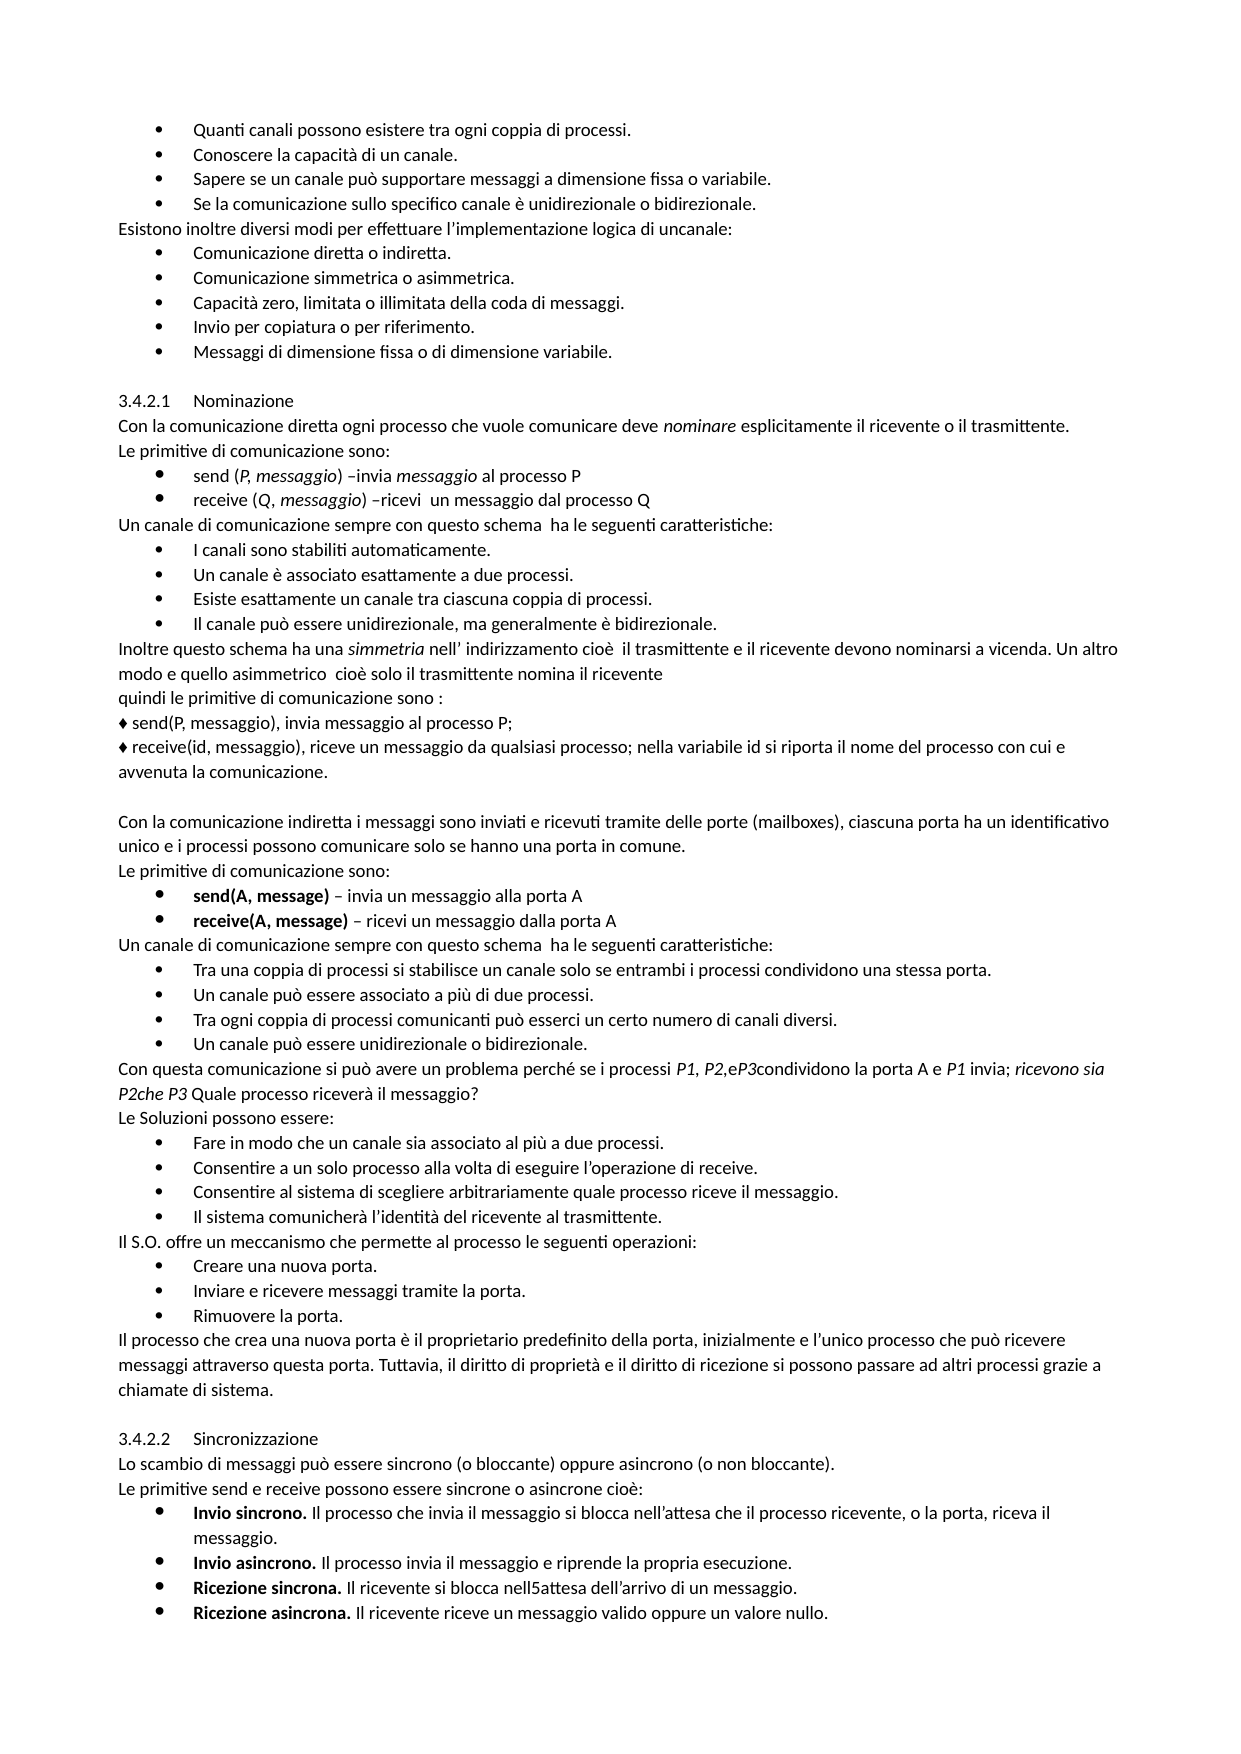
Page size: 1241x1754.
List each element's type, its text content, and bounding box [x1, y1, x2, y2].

list I canali sono stabiliti automaticamente. [156, 538, 1122, 561]
list Nominazione [118, 390, 1122, 413]
text Lo scambio di messaggi può essere sincrono (o bloccante) oppure asincrono (o non bloccante). [118, 1452, 1122, 1475]
list Inviare e ricevere messaggi tramite la porta. [156, 1279, 1122, 1302]
text Con la comunicazione diretta ogni processo che vuole comunicare deve nominare esplicitamente il ricevente o il trasmittente. [118, 414, 1122, 437]
list Messaggi di dimensione fissa o di dimensione variabile. [156, 340, 1122, 363]
list Invio sincrono. Il processo che invia il messaggio si blocca nell’attesa che il processo ricevente, o la porta, riceva il messaggio. [156, 1501, 1122, 1549]
list Comunicazione simmetrica o asimmetrica. [156, 266, 1122, 289]
list Invio per copiatura o per riferimento. [156, 316, 1122, 338]
list Capacità zero, limitata o illimitata della coda di messaggi. [156, 291, 1122, 314]
list Tra ogni coppia di processi comunicanti può esserci un certo numero di canali diversi. [156, 1008, 1122, 1031]
list Un canale può essere unidirezionale o bidirezionale. [156, 1032, 1122, 1055]
list Il canale può essere unidirezionale, ma generalmente è bidirezionale. [156, 612, 1122, 635]
list Consentire al sistema di scegliere arbitrariamente quale processo riceve il messaggio. [156, 1181, 1122, 1203]
list Ricezione asincrona. Il ricevente riceve un messaggio valido oppure un valore nullo. [156, 1601, 1122, 1624]
list Fare in modo che un canale sia associato al più a due processi. [156, 1131, 1122, 1154]
list receive (Q, messaggio) –ricevi un messaggio dal processo Q [156, 489, 1122, 512]
list Sapere se un canale può supportare messaggi a dimensione fissa o variabile. [156, 167, 1122, 190]
list Tra una coppia di processi si stabilisce un canale solo se entrambi i processi condividono una stessa porta. [156, 958, 1122, 981]
text Le primitive di comunicazione sono: [118, 859, 1122, 882]
text Con questa comunicazione si può avere un problema perché se i processi P1, P2,eP3condividono la porta A e P1 invia; ricevono sia P2che P3 Quale processo riceverà il messaggio? [118, 1057, 1122, 1105]
list Creare una nuova porta. [156, 1254, 1122, 1277]
list Il sistema comunicherà l’identità del ricevente al trasmittente. [156, 1205, 1122, 1228]
text Un canale di comunicazione sempre con questo schema ha le seguenti caratteristiche: [118, 934, 1122, 957]
text Con la comunicazione indiretta i messaggi sono inviati e ricevuti tramite delle porte (mailboxes), ciascuna porta ha un identificativo unico e i processi possono comunicare solo se hanno una porta in comune. [118, 810, 1122, 857]
text Le primitive di comunicazione sono: [118, 439, 1122, 462]
text Il S.O. offre un meccanismo che permette al processo le seguenti operazioni: [118, 1230, 1122, 1253]
list receive(A, message) – ricevi un messaggio dalla porta A [156, 909, 1122, 932]
text ♦ receive(id, messaggio), riceve un messaggio da qualsiasi processo; nella variabile id si riporta il nome del processo con cui e avvenuta la comunicazione. [118, 736, 1122, 783]
list Ricezione sincrona. Il ricevente si blocca nell5attesa dell’arrivo di un messaggio. [156, 1576, 1122, 1599]
list Rimuovere la porta. [156, 1304, 1122, 1327]
list Un canale può essere associato a più di due processi. [156, 983, 1122, 1006]
text Le primitive send e receive possono essere sincrone o asincrone cioè: [118, 1477, 1122, 1500]
text Il processo che crea una nuova porta è il proprietario predefinito della porta, inizialmente e l’unico processo che può ricevere messaggi attraverso questa porta. Tuttavia, il diritto di proprietà e il diritto di ricezione si possono passare ad altri processi grazie a chiamate di sistema. [118, 1329, 1122, 1401]
list Consentire a un solo processo alla volta di eseguire l’operazione di receive. [156, 1156, 1122, 1179]
list Un canale è associato esattamente a due processi. [156, 563, 1122, 586]
list Quanti canali possono esistere tra ogni coppia di processi. [156, 118, 1122, 141]
list send (P, messaggio) –invia messaggio al processo P [156, 464, 1122, 487]
list Sincronizzazione [118, 1427, 1122, 1450]
list Comunicazione diretta o indiretta. [156, 242, 1122, 264]
text ♦ send(P, messaggio), invia messaggio al processo P; [118, 711, 1122, 734]
text Un canale di comunicazione sempre con questo schema ha le seguenti caratteristiche: [118, 513, 1122, 536]
text Le Soluzioni possono essere: [118, 1106, 1122, 1129]
list Esiste esattamente un canale tra ciascuna coppia di processi. [156, 588, 1122, 611]
text Esistono inoltre diversi modi per effettuare l’implementazione logica di uncanale: [118, 217, 1122, 240]
list Invio asincrono. Il processo invia il messaggio e riprende la propria esecuzione. [156, 1551, 1122, 1574]
list Se la comunicazione sullo specifico canale è unidirezionale o bidirezionale. [156, 192, 1122, 215]
list send(A, message) – invia un messaggio alla porta A [156, 884, 1122, 907]
text quindi le primitive di comunicazione sono : [118, 686, 1122, 709]
text Inoltre questo schema ha una simmetria nell’ indirizzamento cioè il trasmittente e il ricevente devono nominarsi a vicenda. Un altro modo e quello asimmetrico cioè solo il trasmittente nomina il ricevente [118, 637, 1122, 684]
list Conoscere la capacità di un canale. [156, 143, 1122, 166]
